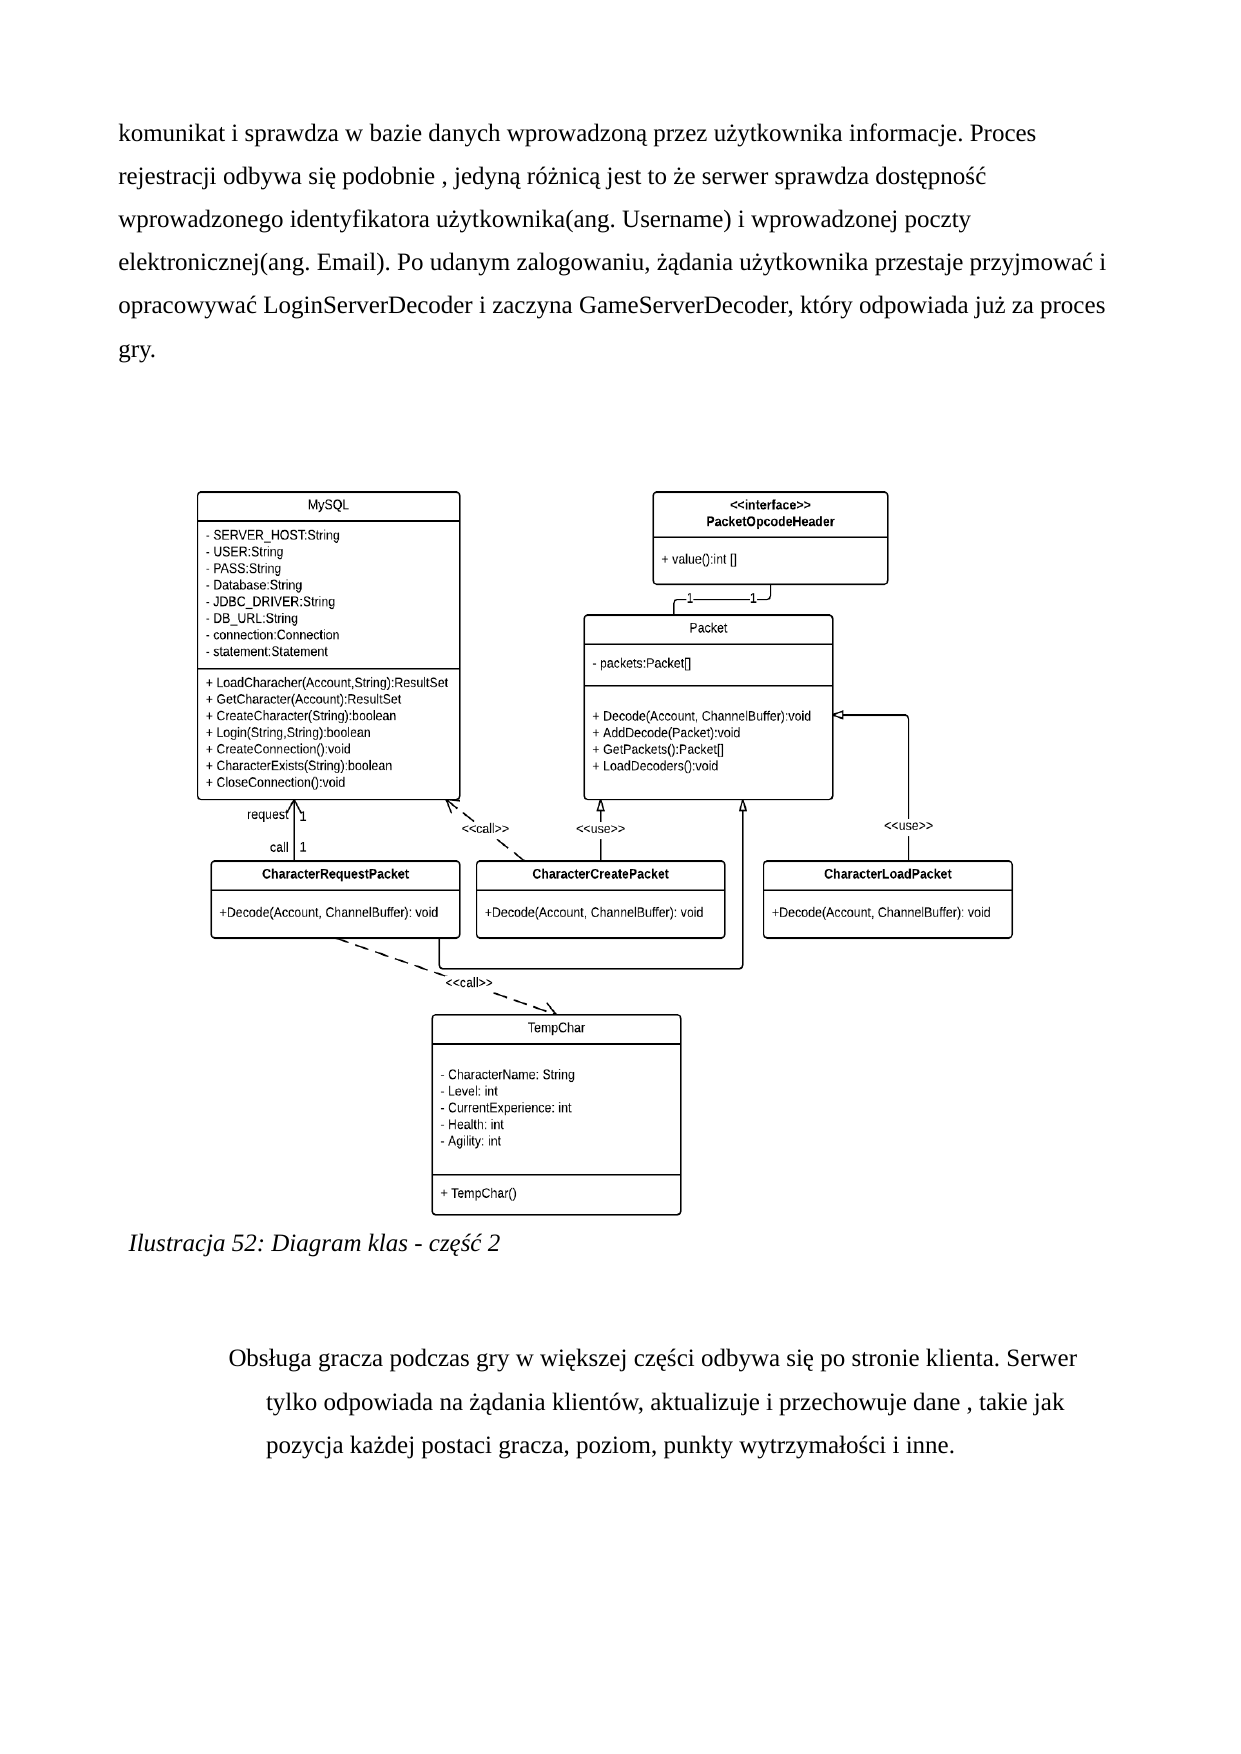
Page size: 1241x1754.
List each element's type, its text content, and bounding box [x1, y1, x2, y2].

picture [128, 430, 1112, 1229]
text Obsługa gracza podczas gry w większej części odbywa się po stronie klienta. Serwer tylko odpowiada na żądania klientów, aktualizuje i przechowuje dane , takie jak pozycja każdej postaci gracza, poziom, punkty wytrzymałości i inne. [228, 1343, 1122, 1458]
text Ilustracja 52: Diagram klas - część 2 [128, 1229, 1112, 1257]
text komunikat i sprawdza w bazie danych wprowadzoną przez użytkownika informacje. Proces rejestracji odbywa się podobnie , jedyną różnicą jest to że serwer sprawdza dostępność wprowadzonego identyfikatora użytkownika(ang. Username) i wprowadzonej poczty elektronicznej(ang. Email). Po udanym zalogowaniu, żądania użytkownika przestaje przyjmować i opracowywać LoginServerDecoder i zaczyna GameServerDecoder, który odpowiada już za proces gry. [118, 118, 1122, 362]
